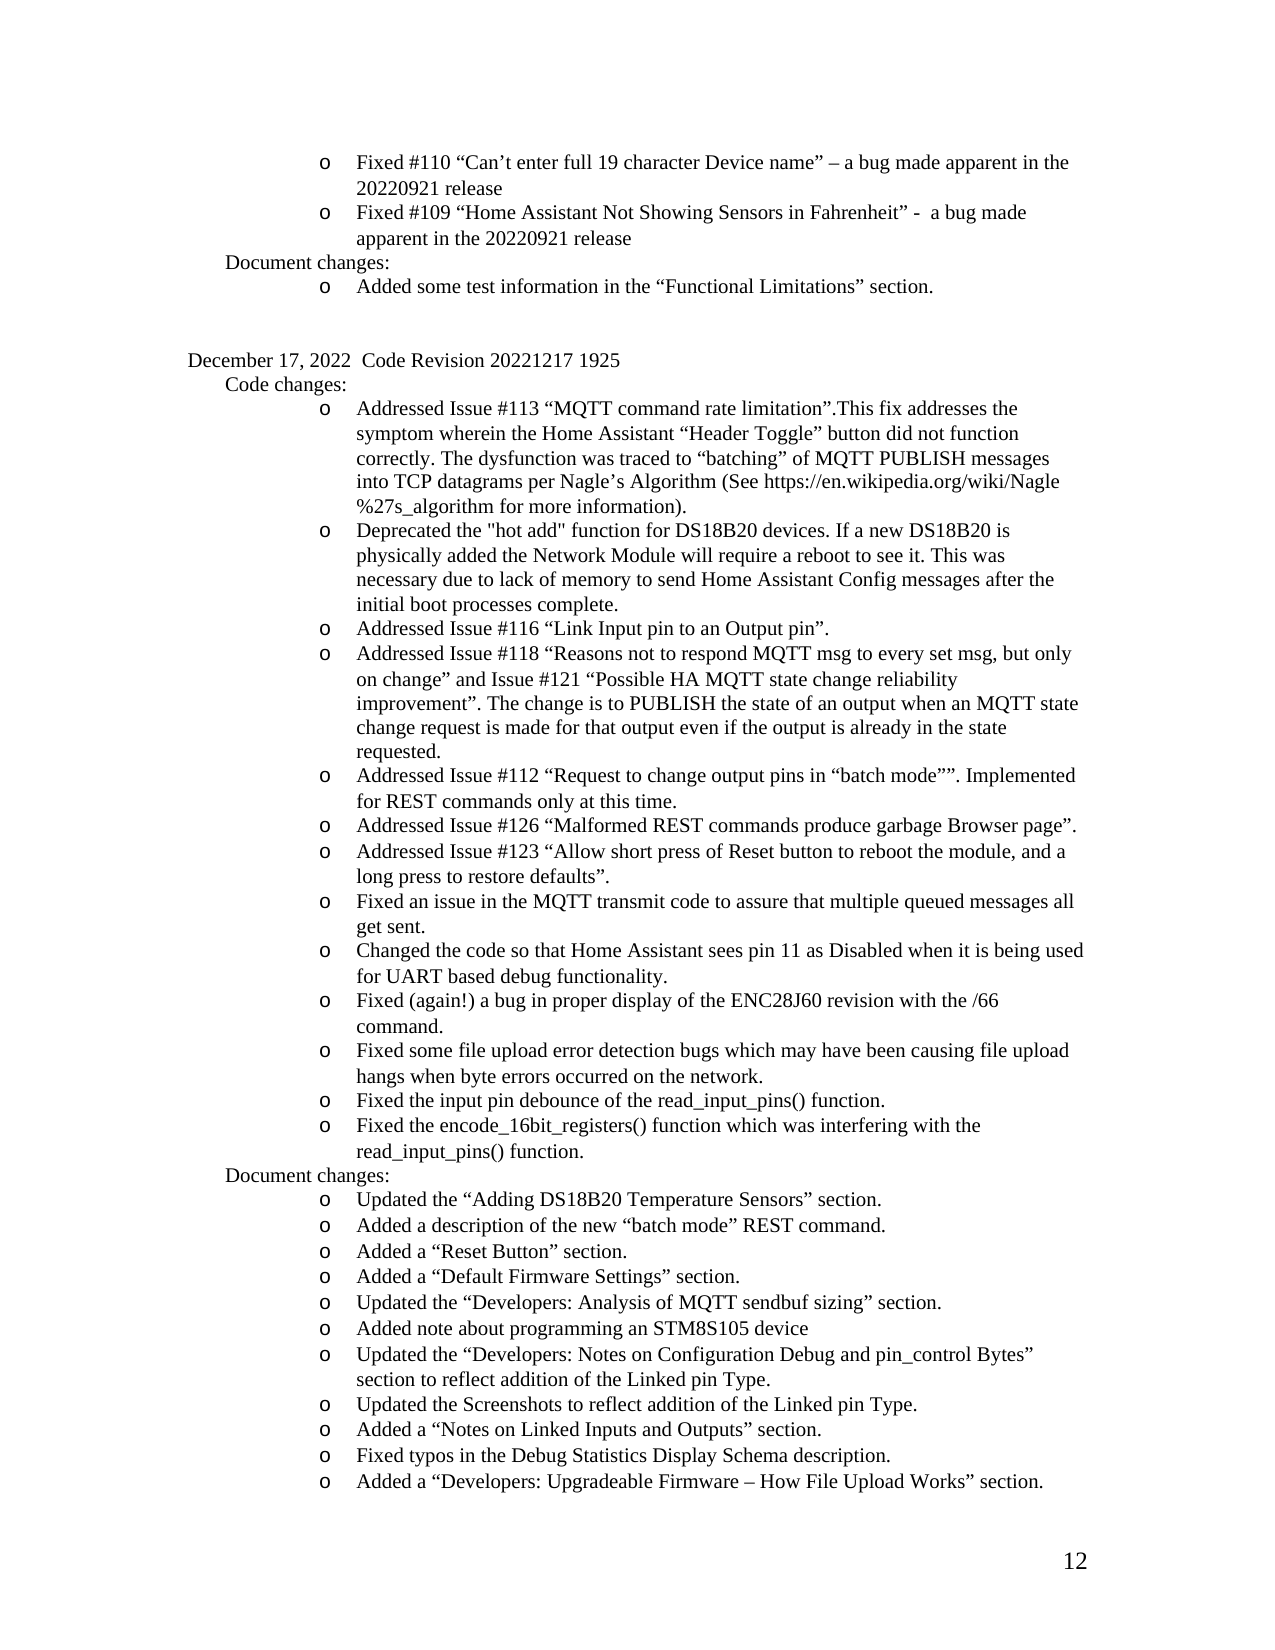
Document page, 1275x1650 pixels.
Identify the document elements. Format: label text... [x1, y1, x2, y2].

list Added a “Notes on Linked Inputs and Outputs” section. [319, 1417, 1087, 1443]
list Fixed typos in the Debug Statistics Display Schema description. [319, 1443, 1087, 1469]
list Updated the “Adding DS18B20 Temperature Sensors” section. [319, 1187, 1087, 1213]
list Fixed some file upload error detection bugs which may have been causing file upload hangs when byte errors occurred on the network. [319, 1038, 1087, 1088]
list Added a “Default Firmware Settings” section. [319, 1264, 1087, 1290]
list Added note about programming an STM8S105 device [319, 1316, 1087, 1342]
list Updated the “Developers: Analysis of MQTT sendbuf sizing” section. [319, 1290, 1087, 1316]
list Fixed (again!) a bug in proper display of the ENC28J60 revision with the /66 command. [319, 988, 1087, 1038]
list Addressed Issue #126 “Malformed REST commands produce garbage Browser page”. [319, 813, 1087, 839]
list Addressed Issue #112 “Request to change output pins in “batch mode””. Implemented for REST commands only at this time. [319, 763, 1087, 813]
list Fixed the encode_16bit_registers() function which was interfering with the read_input_pins() function. [319, 1113, 1087, 1163]
text Document changes: [225, 1163, 1087, 1187]
list Updated the “Developers: Notes on Configuration Debug and pin_control Bytes” section to reflect addition of the Linked pin Type. [319, 1342, 1087, 1391]
list Changed the code so that Home Assistant sees pin 11 as Disabled when it is being used for UART based debug functionality. [319, 938, 1087, 988]
list Addressed Issue #118 “Reasons not to respond MQTT msg to every set msg, but only on change” and Issue #121 “Possible HA MQTT state change reliability improvement”. The change is to PUBLISH the state of an output when an MQTT state change request is made for that output even if the output is already in the state requested. [319, 641, 1087, 763]
list Added some test information in the “Functional Limitations” section. [319, 274, 1087, 299]
list Addressed Issue #123 “Allow short press of Reset button to reboot the module, and a long press to restore defaults”. [319, 839, 1087, 888]
text Code changes: [225, 372, 1087, 396]
list Added a “Developers: Upgradeable Firmware – How File Upload Works” section. [319, 1469, 1087, 1494]
list Addressed Issue #113 “MQTT command rate limitation”.This fix addresses the symptom wherein the Home Assistant “Header Toggle” button did not function correctly. The dysfunction was traced to “batching” of MQTT PUBLISH messages into TCP datagrams per Nagle’s Algorithm (See https://en.wikipedia.org/wiki/Nagle%27s_algorithm for more information). [319, 396, 1087, 518]
list Added a “Reset Button” section. [319, 1239, 1087, 1264]
list Updated the Screenshots to reflect addition of the Linked pin Type. [319, 1391, 1087, 1417]
text Document changes: [225, 249, 1087, 274]
list Fixed the input pin debounce of the read_input_pins() function. [319, 1088, 1087, 1113]
list Fixed an issue in the MQTT transmit code to assure that multiple queued messages all get sent. [319, 888, 1087, 938]
list Added a description of the new “batch mode” REST command. [319, 1213, 1087, 1239]
list Addressed Issue #116 “Link Input pin to an Output pin”. [319, 616, 1087, 641]
list Deprecated the "hot add" function for DS18B20 devices. If a new DS18B20 is physically added the Network Module will require a reboot to see it. This was necessary due to lack of memory to send Home Assistant Config messages after the initial boot processes complete. [319, 518, 1087, 616]
text December 17, 2022 Code Revision 20221217 1925 [187, 347, 1087, 372]
list Fixed #109 “Home Assistant Not Showing Sensors in Fahrenheit” - a bug made apparent in the 20220921 release [319, 200, 1087, 249]
list Fixed #110 “Can’t enter full 19 character Device name” – a bug made apparent in the 20220921 release [319, 150, 1087, 200]
